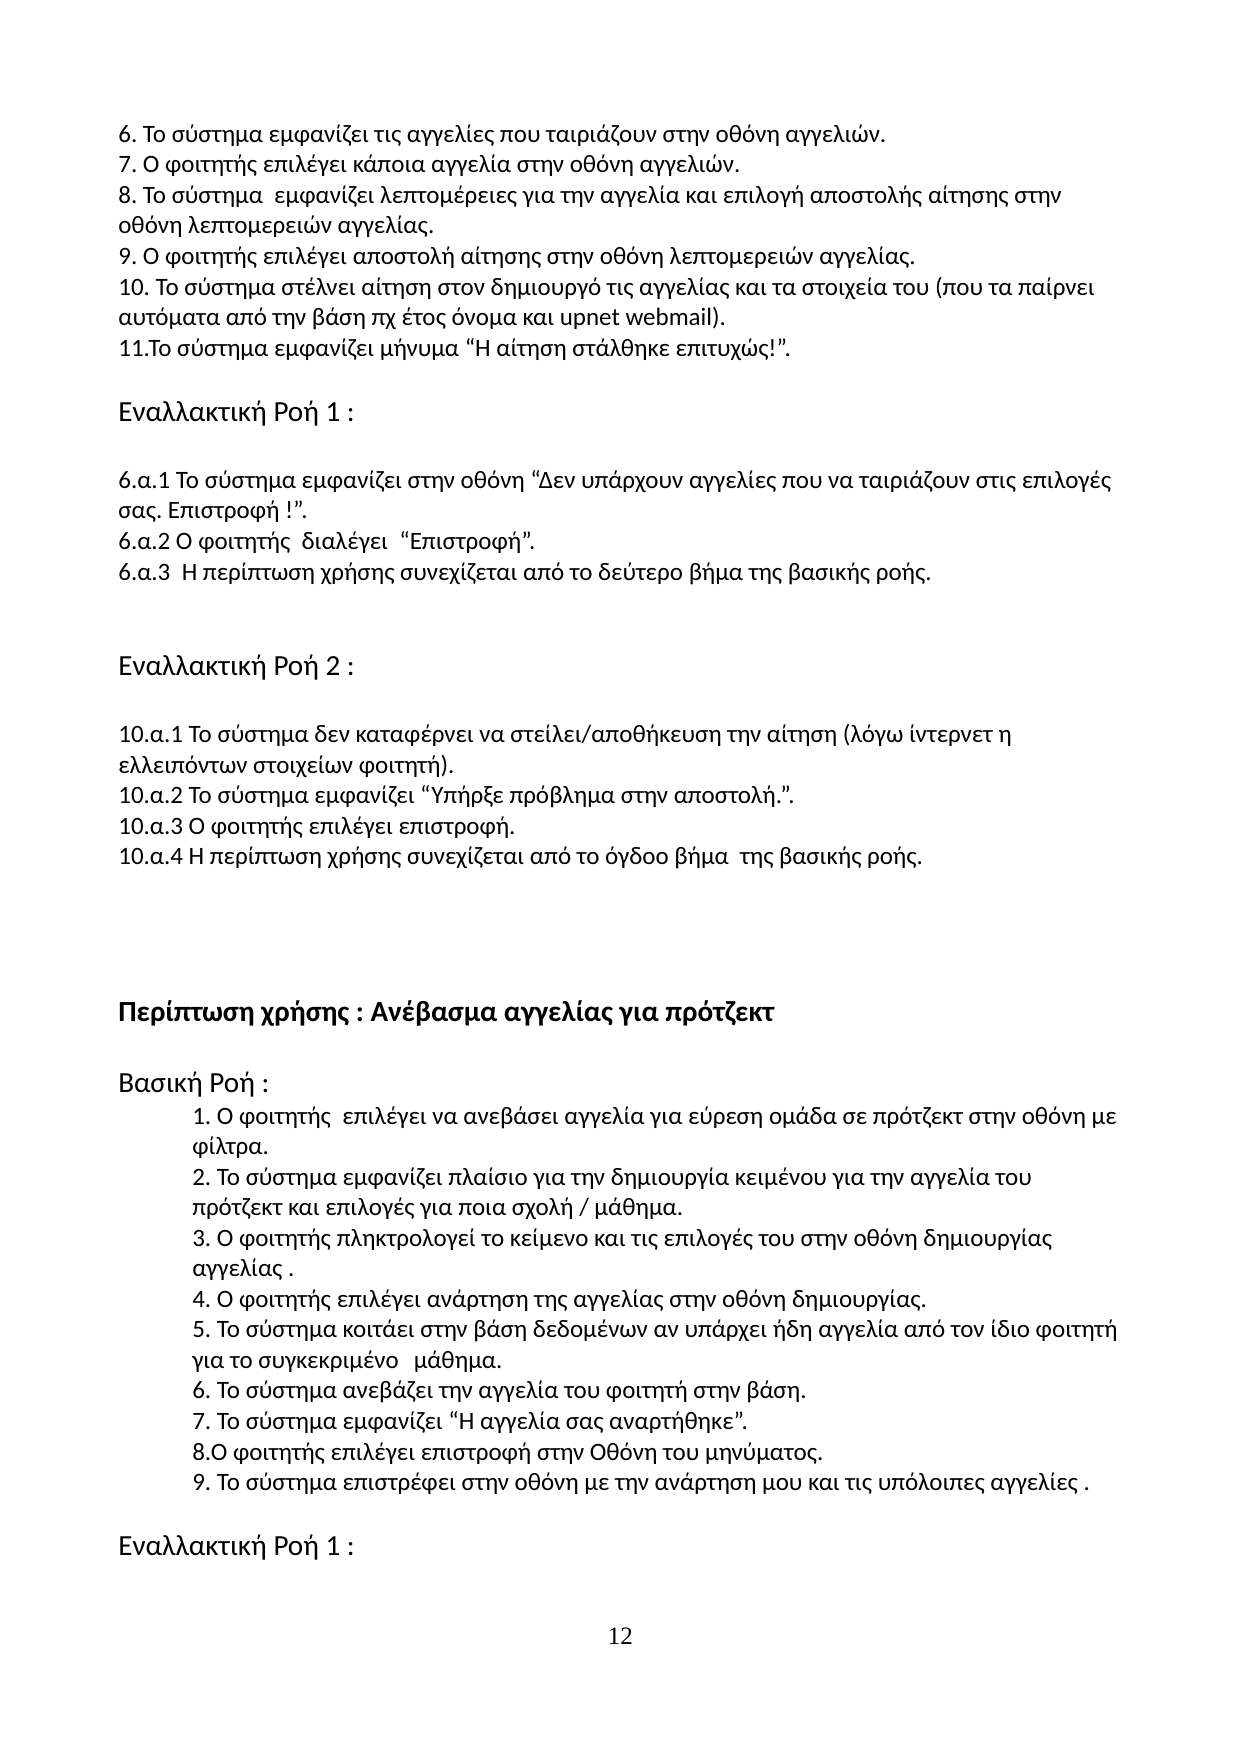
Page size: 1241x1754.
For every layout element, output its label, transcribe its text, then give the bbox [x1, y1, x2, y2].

text Εναλλακτική Ροή 1 : [118, 1527, 1122, 1563]
text 7. Το σύστημα εμφανίζει “Η αγγελία σας αναρτήθηκε”. [118, 1405, 1122, 1436]
text 10.α.4 Η περίπτωση χρήσης συνεχίζεται από το όγδοο βήμα της βασικής ροής. [118, 841, 1122, 871]
text 9. Ο φοιτητής επιλέγει αποστολή αίτησης στην οθόνη λεπτομερειών αγγελίας. [118, 240, 1122, 271]
text 4. Ο φοιτητής επιλέγει ανάρτηση της αγγελίας στην οθόνη δημιουργίας. [118, 1283, 1122, 1314]
text Εναλλακτική Ροή 2 : [118, 647, 1122, 683]
text 10. Το σύστημα στέλνει αίτηση στον δημιουργό τις αγγελίας και τα στοιχεία του (που τα παίρνει αυτόματα από την βάση πχ έτος όνομα και upnet webmail). [118, 271, 1122, 332]
text 6.α.1 Το σύστημα εμφανίζει στην οθόνη “Δεν υπάρχουν αγγελίες που να ταιριάζουν στις επιλογές σας. Επιστροφή !”. [118, 464, 1122, 525]
text 7. Ο φοιτητής επιλέγει κάποια αγγελία στην οθόνη αγγελιών. [118, 149, 1122, 179]
text Βασική Ροή : [118, 1064, 1122, 1100]
text 9. Το σύστημα επιστρέφει στην οθόνη με την ανάρτηση μου και τις υπόλοιπες αγγελίες . [118, 1466, 1122, 1497]
text 6.α.3 Η περίπτωση χρήσης συνεχίζεται από το δεύτερο βήμα της βασικής ροής. [118, 556, 1122, 586]
text 6. Το σύστημα ανεβάζει την αγγελία του φοιτητή στην βάση. [118, 1375, 1122, 1405]
text 10.α.1 Το σύστημα δεν καταφέρνει να στείλει/αποθήκευση την αίτηση (λόγω ίντερνετ η ελλειπόντων στοιχείων φοιτητή). [118, 718, 1122, 779]
text Εναλλακτική Ροή 1 : [118, 393, 1122, 428]
text 6.α.2 Ο φοιτητής διαλέγει “Επιστροφή”. [118, 525, 1122, 556]
text 8. Το σύστημα εμφανίζει λεπτομέρειες για την αγγελία και επιλογή αποστολής αίτησης στην οθόνη λεπτομερειών αγγελίας. [118, 179, 1122, 240]
text 2. Το σύστημα εμφανίζει πλαίσιο για την δημιουργία κειμένου για την αγγελία του πρότζεκτ και επιλογές για ποια σχολή / μάθημα. [192, 1161, 1122, 1222]
text 5. Το σύστημα κοιτάει στην βάση δεδομένων αν υπάρχει ήδη αγγελία από τον ίδιο φοιτητή για το συγκεκριμένο μάθημα. [118, 1314, 1122, 1375]
text 11.Το σύστημα εμφανίζει μήνυμα “Η αίτηση στάλθηκε επιτυχώς!”. [118, 332, 1122, 362]
text 1. Ο φοιτητής επιλέγει να ανεβάσει αγγελία για εύρεση ομάδα σε πρότζεκτ στην οθόνη με φίλτρα. [118, 1100, 1122, 1161]
text 6. Το σύστημα εμφανίζει τις αγγελίες που ταιριάζουν στην οθόνη αγγελιών. [118, 118, 1122, 149]
text Περίπτωση χρήσης : Ανέβασμα αγγελίας για πρότζεκτ [118, 993, 1122, 1029]
text 10.α.3 Ο φοιτητής επιλέγει επιστροφή. [118, 810, 1122, 841]
text 3. Ο φοιτητής πληκτρολογεί το κείμενο και τις επιλογές του στην οθόνη δημιουργίας αγγελίας . [118, 1222, 1122, 1283]
text 8.Ο φοιτητής επιλέγει επιστροφή στην Οθόνη του μηνύματος. [118, 1436, 1122, 1466]
text 10.α.2 Το σύστημα εμφανίζει “Υπήρξε πρόβλημα στην αποστολή.”. [118, 779, 1122, 810]
